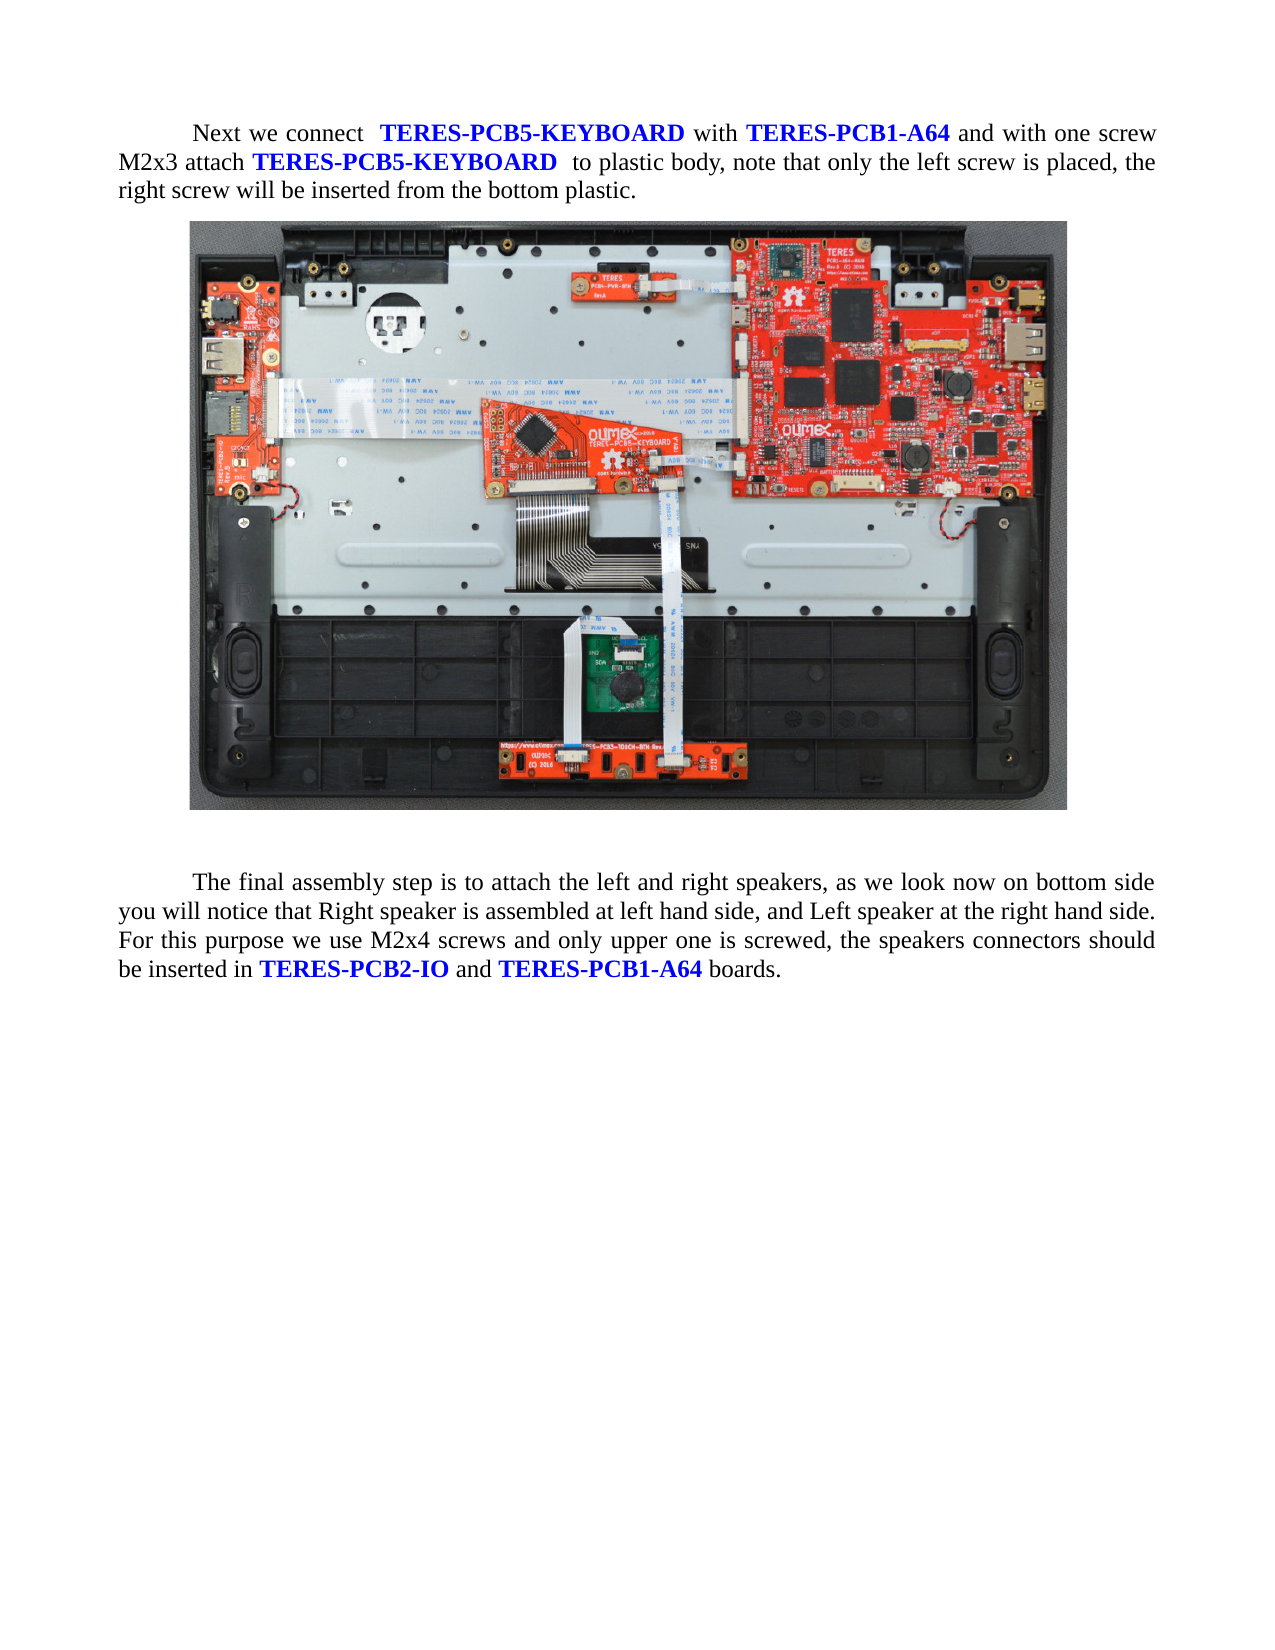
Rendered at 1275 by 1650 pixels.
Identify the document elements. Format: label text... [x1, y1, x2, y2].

text Next we connect TERES-PCB5-KEYBOARD with TERES-PCB1-A64 and with one screw M2x3 attach TERES-PCB5-KEYBOARD to plastic body, note that only the left screw is placed, the right screw will be inserted from the bottom plastic. [118, 118, 1157, 204]
text The final assembly step is to attach the left and right speakers, as we look now on bottom side you will notice that Right speaker is assembled at left hand side, and Left speaker at the right hand side. [118, 867, 1157, 925]
picture [189, 221, 1068, 810]
text For this purpose we use M2x4 screws and only upper one is screwed, the speakers connectors should be inserted in TERES-PCB2-IO and TERES-PCB1-A64 boards. [118, 925, 1157, 982]
